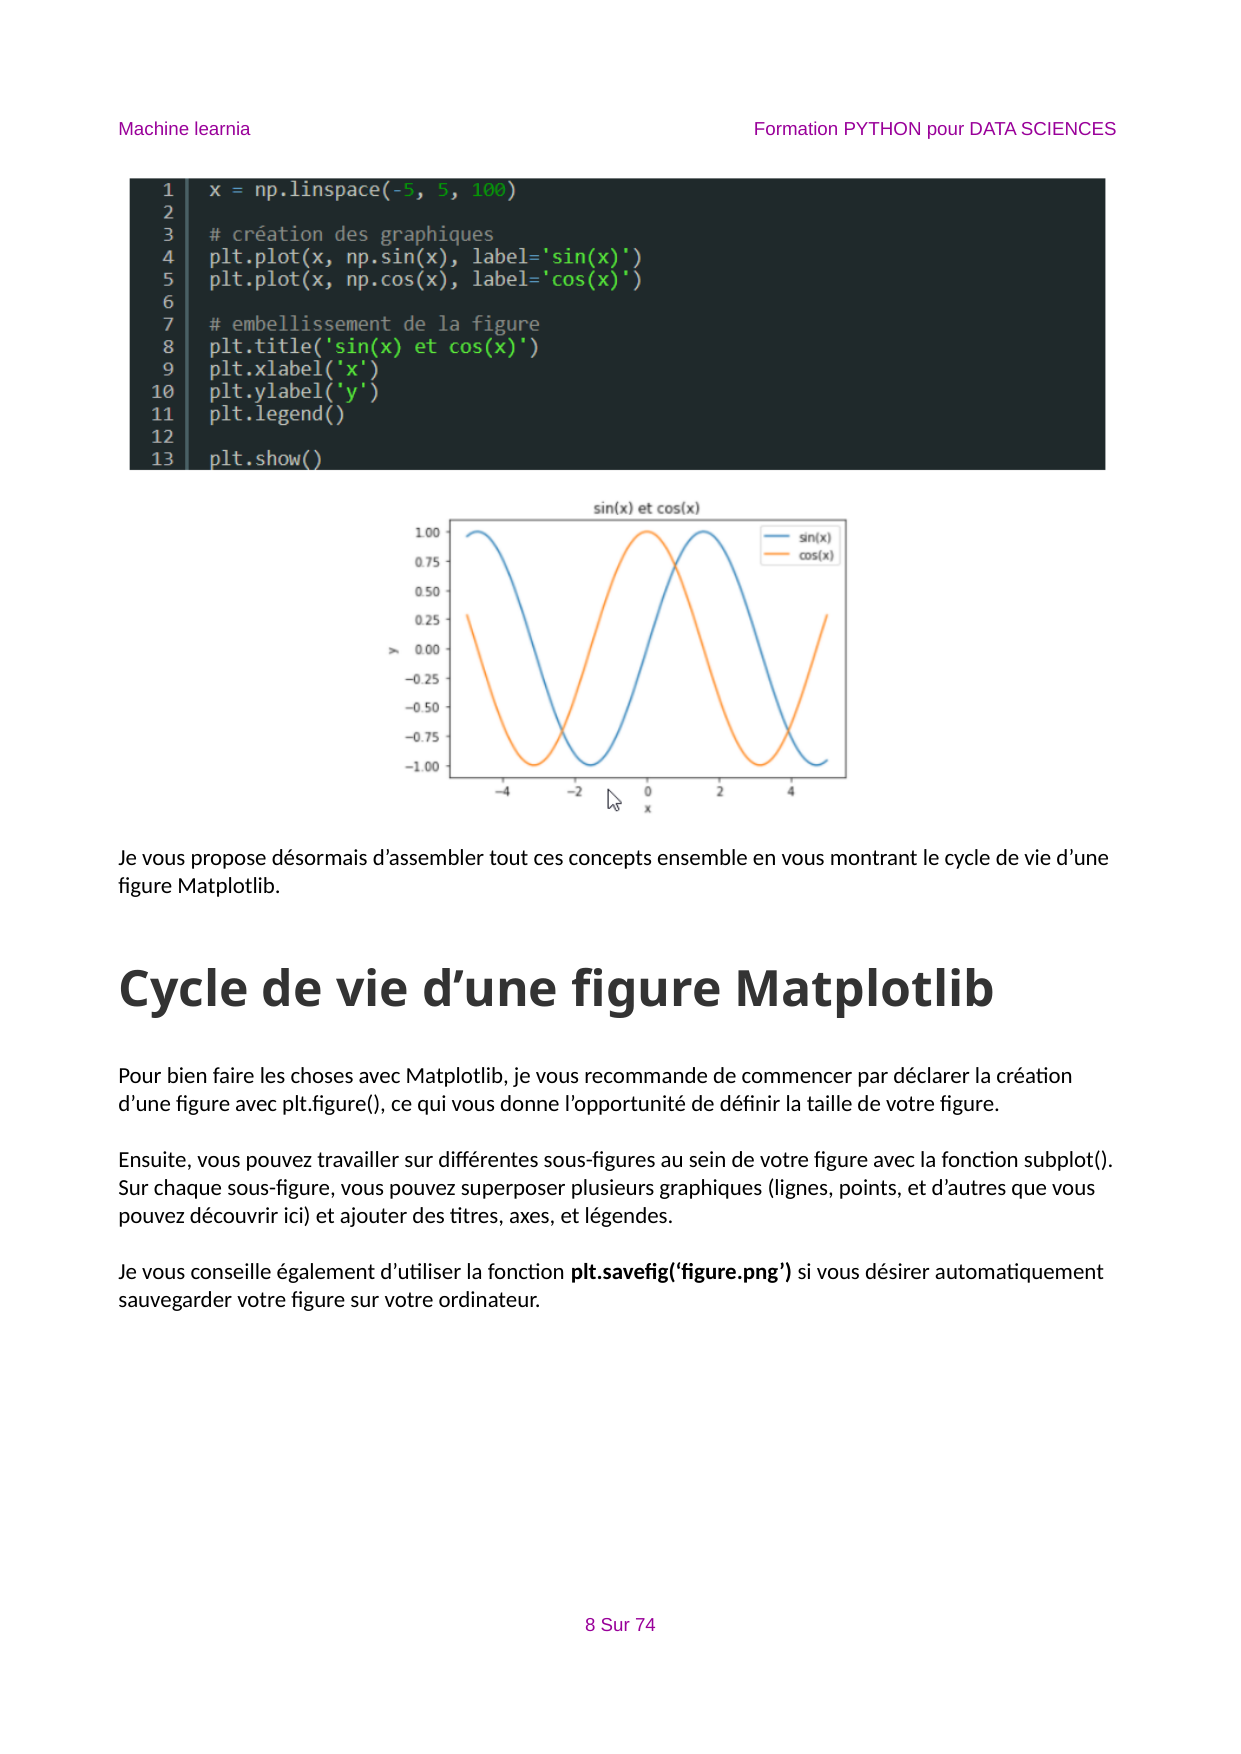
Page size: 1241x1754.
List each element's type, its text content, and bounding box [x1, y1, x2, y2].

subtitle Cycle de vie d’une figure Matplotlib [118, 953, 1122, 1021]
picture [118, 169, 1122, 816]
text Je vous propose désormais d’assembler tout ces concepts ensemble en vous montrant le cycle de vie d’une figure Matplotlib. [118, 843, 1122, 899]
text Je vous conseille également d’utiliser la fonction plt.savefig(‘figure.png’) si vous désirer automatiquement sauvegarder votre figure sur votre ordinateur. [118, 1257, 1122, 1313]
text Ensuite, vous pouvez travailler sur différentes sous-figures au sein de votre figure avec la fonction subplot(). Sur chaque sous-figure, vous pouvez superposer plusieurs graphiques (lignes, points, et d’autres que vous pouvez découvrir ici) et ajouter des titres, axes, et légendes. [118, 1145, 1122, 1229]
text Pour bien faire les choses avec Matplotlib, je vous recommande de commencer par déclarer la création d’une figure avec plt.figure(), ce qui vous donne l’opportunité de définir la taille de votre figure. [118, 1061, 1122, 1117]
